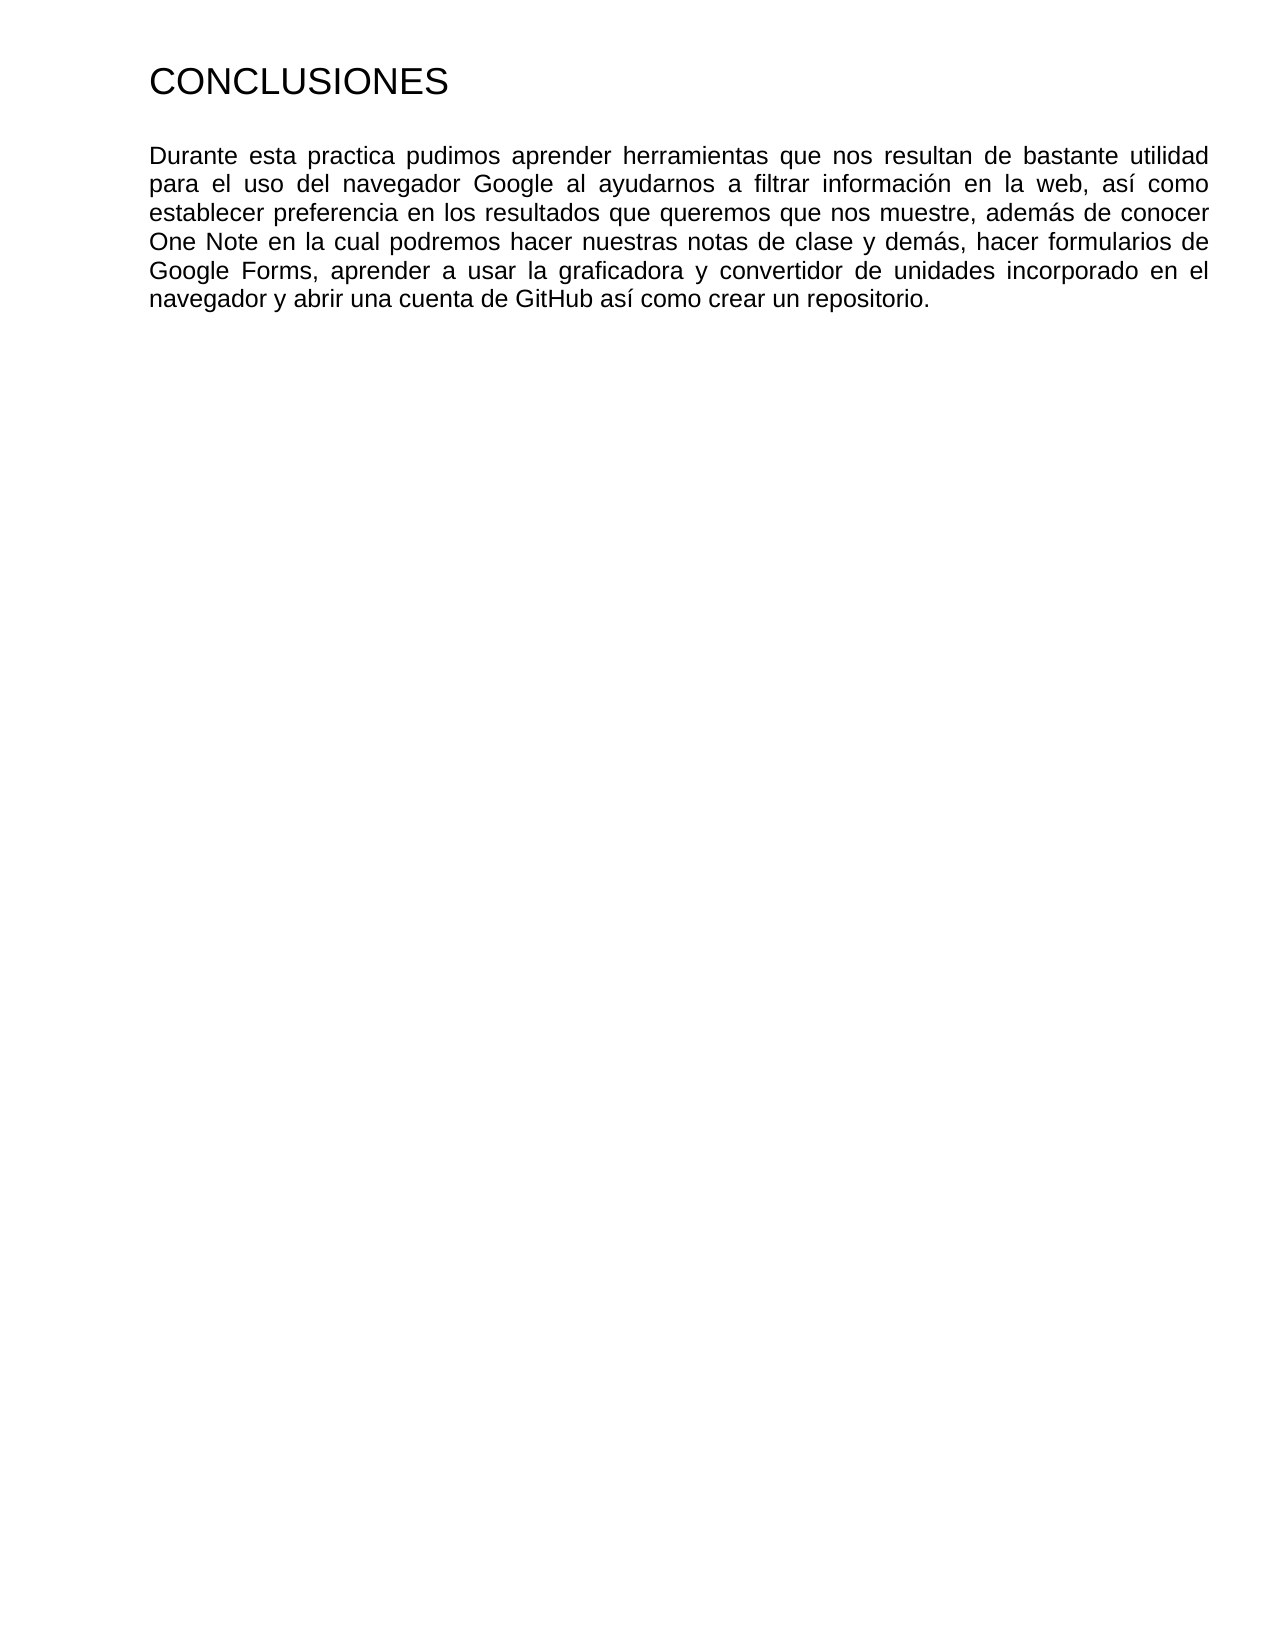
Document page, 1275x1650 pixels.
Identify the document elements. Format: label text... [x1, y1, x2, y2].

list Durante esta practica pudimos aprender herramientas que nos resultan de bastante utilidad para el uso del navegador Google al ayudarnos a filtrar información en la web, así como establecer preferencia en los resultados que queremos que nos muestre, además de conocer One Note en la cual podremos hacer nuestras notas de clase y demás, hacer formularios de Google Forms, aprender a usar la graficadora y convertidor de unidades incorporado en el navegador y abrir una cuenta de GitHub así como crear un repositorio. [149, 141, 1211, 313]
list CONCLUSIONES [149, 59, 1211, 102]
